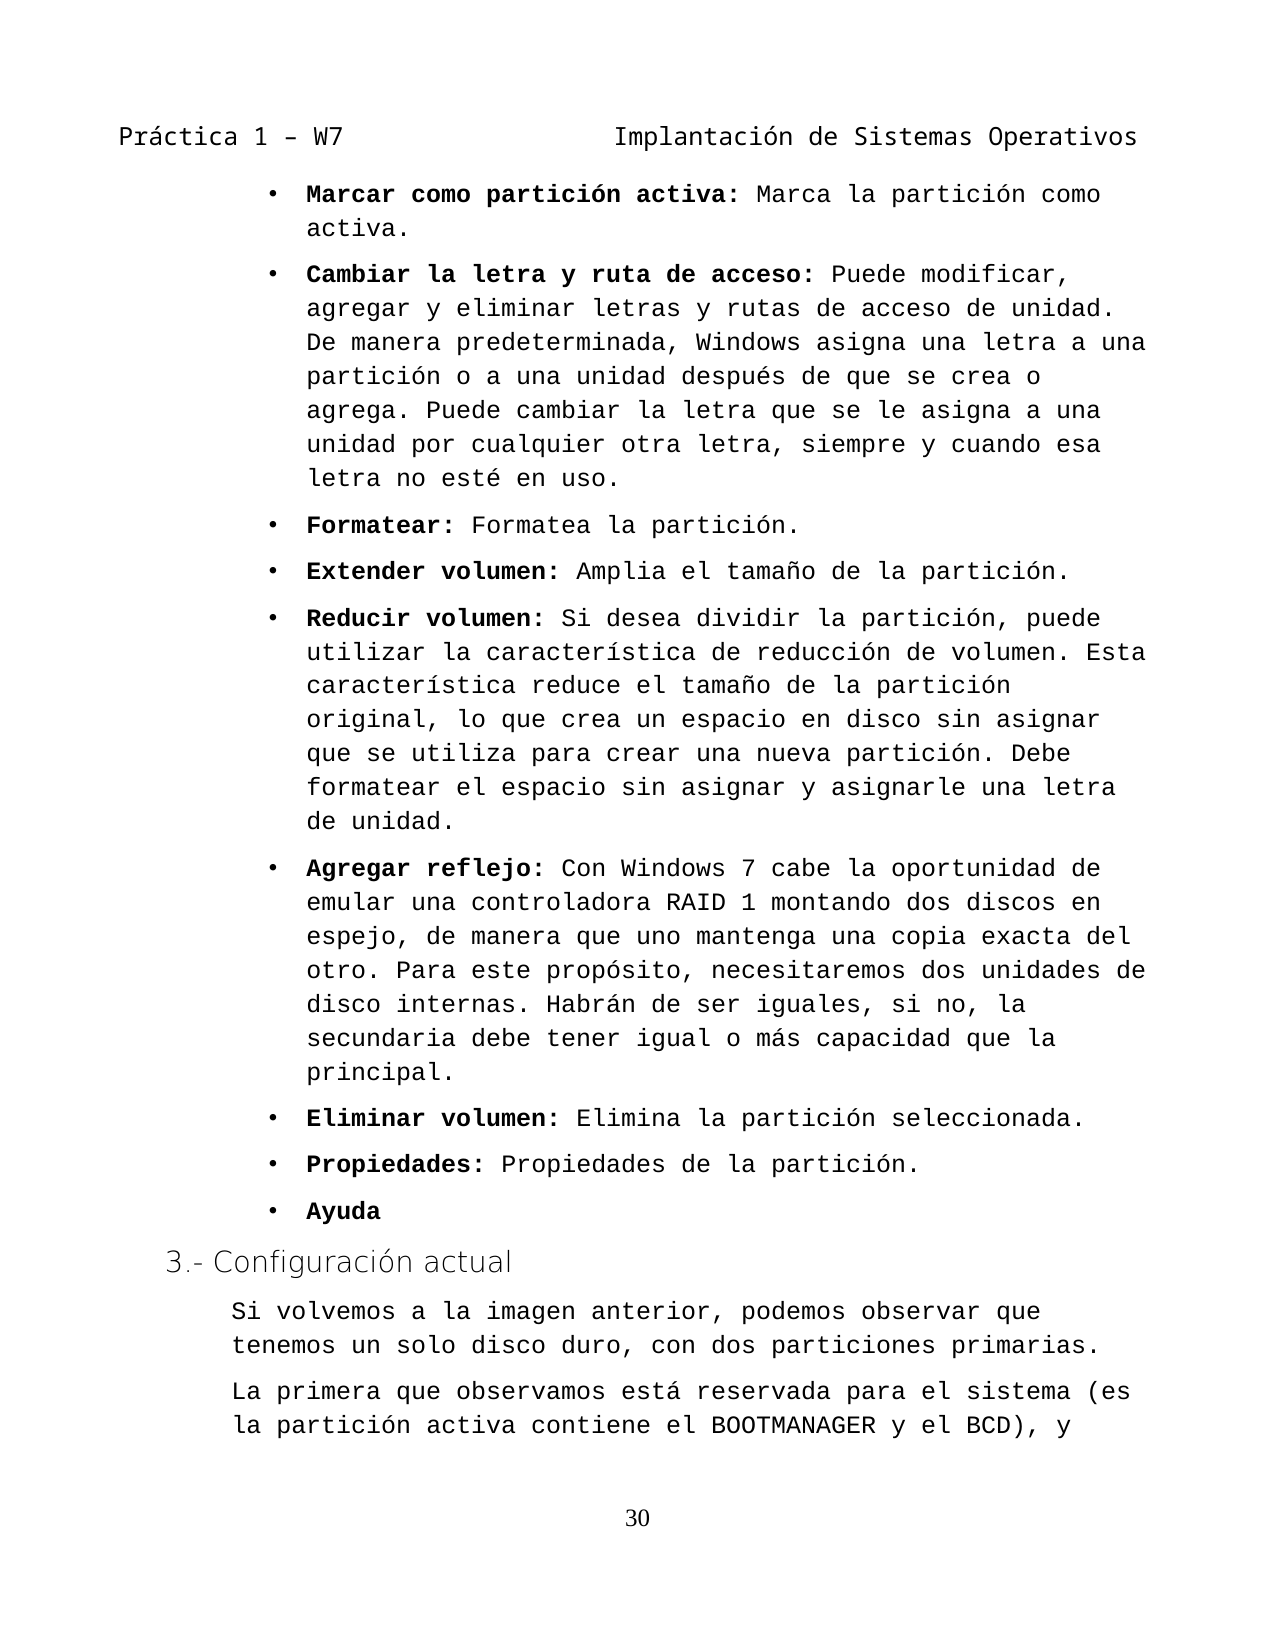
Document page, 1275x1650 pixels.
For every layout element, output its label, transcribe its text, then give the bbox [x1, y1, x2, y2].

list Propiedades: Propiedades de la partición. [268, 1152, 1157, 1180]
list Configuración actual [156, 1245, 1157, 1279]
list Cambiar la letra y ruta de acceso: Puede modificar, agregar y eliminar letras y rutas de acceso de unidad. De manera predeterminada, Windows asigna una letra a una partición o a una unidad después de que se crea o agrega. Puede cambiar la letra que se le asigna a una unidad por cualquier otra letra, siempre y cuando esa letra no esté en uso. [268, 262, 1157, 494]
list Extender volumen: Amplia el tamaño de la partición. [268, 559, 1157, 587]
list Formatear: Formatea la partición. [268, 512, 1157, 541]
list Ayuda [268, 1198, 1157, 1227]
list Agregar reflejo: Con Windows 7 cabe la oportunidad de emular una controladora RAID 1 montando dos discos en espejo, de manera que uno mantenga una copia exacta del otro. Para este propósito, necesitaremos dos unidades de disco internas. Habrán de ser iguales, si no, la secundaria debe tener igual o más capacidad que la principal. [268, 855, 1157, 1087]
list Marcar como partición activa: Marca la partición como activa. [268, 182, 1157, 244]
list Reducir volumen: Si desea dividir la partición, puede utilizar la característica de reducción de volumen. Esta característica reduce el tamaño de la partición original, lo que crea un espacio en disco sin asignar que se utiliza para crear una nueva partición. Debe formatear el espacio sin asignar y asignarle una letra de unidad. [268, 605, 1157, 837]
list Eliminar volumen: Elimina la partición seleccionada. [268, 1106, 1157, 1134]
text La primera que observamos está reservada para el sistema (es la partición activa contiene el BOOTMANAGER y el BCD), y [231, 1379, 1157, 1441]
text Si volvemos a la imagen anterior, podemos observar que tenemos un solo disco duro, con dos particiones primarias. [231, 1298, 1157, 1361]
